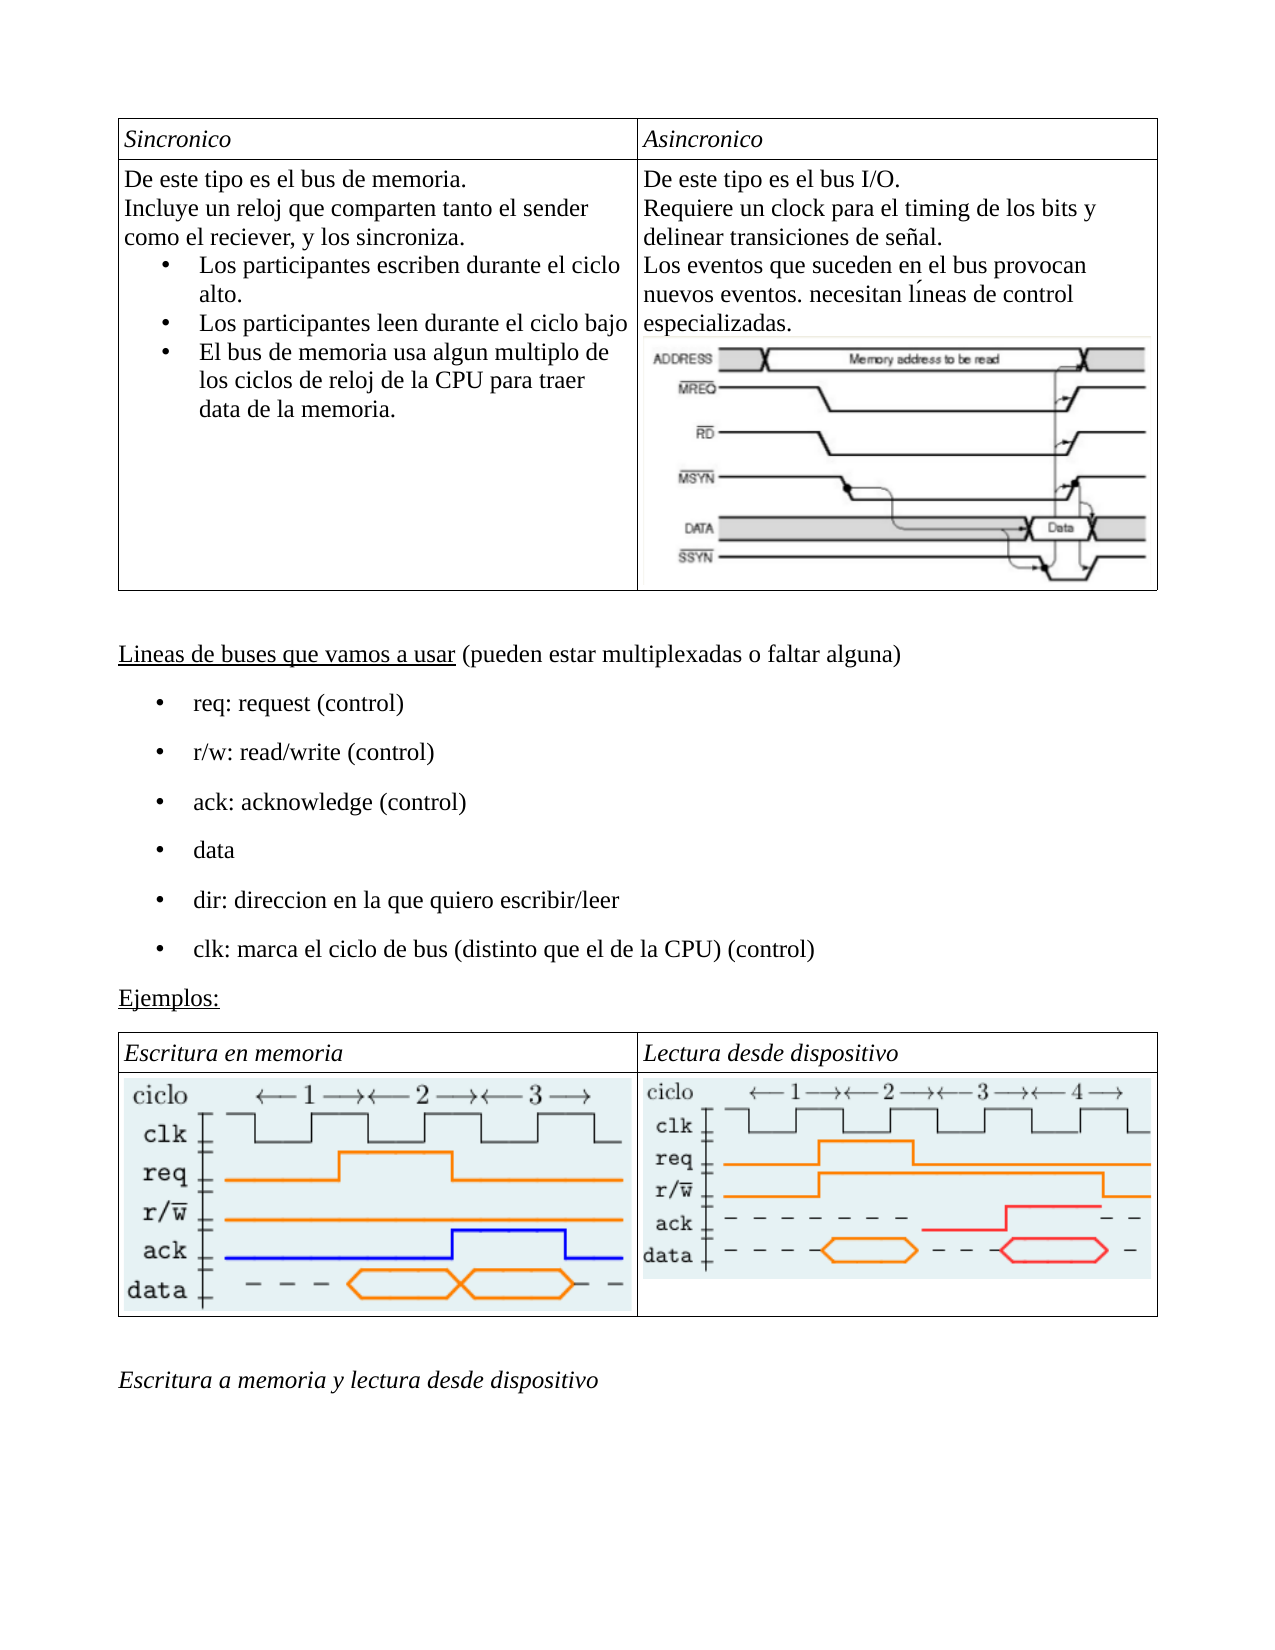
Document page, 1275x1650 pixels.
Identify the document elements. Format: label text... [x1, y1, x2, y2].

table_header Lectura desde dispositivo [638, 1033, 1157, 1072]
table_cell [119, 1073, 637, 1316]
table_header Sincronico [119, 119, 637, 158]
table_header Escritura en memoria [119, 1033, 637, 1072]
list req: request (control) [156, 688, 1157, 717]
picture [123, 1078, 632, 1311]
picture [643, 336, 1152, 585]
list r/w: read/write (control) [156, 737, 1157, 766]
list data [156, 836, 1157, 864]
text Ejemplos: [118, 983, 1157, 1012]
text Lineas de buses que vamos a usar (pueden estar multiplexadas o faltar alguna) [118, 639, 1157, 668]
table_header Asincronico [638, 119, 1157, 158]
text Escritura a memoria y lectura desde dispositivo [118, 1366, 1157, 1394]
table_cell De este tipo es el bus de memoria. Incluye un reloj que comparten tanto el sender como el reciever, y los sincroniza. Los participantes escriben durante el ciclo alto. Los participantes leen durante el ciclo bajo El bus de memoria usa algun multiplo de los ciclos de reloj de la CPU para traer data de la memoria. [119, 160, 637, 590]
table_cell De este tipo es el bus I/O. Requiere un clock para el timing de los bits y delinear transiciones de señal. Los eventos que suceden en el bus provocan nuevos eventos. necesitan lı́neas de control especializadas. [638, 160, 1157, 590]
list clk: marca el ciclo de bus (distinto que el de la CPU) (control) [156, 934, 1157, 962]
picture [643, 1078, 1152, 1279]
list dir: direccion en la que quiero escribir/leer [156, 885, 1157, 913]
table_cell [638, 1073, 1157, 1316]
list ack: acknowledge (control) [156, 787, 1157, 815]
